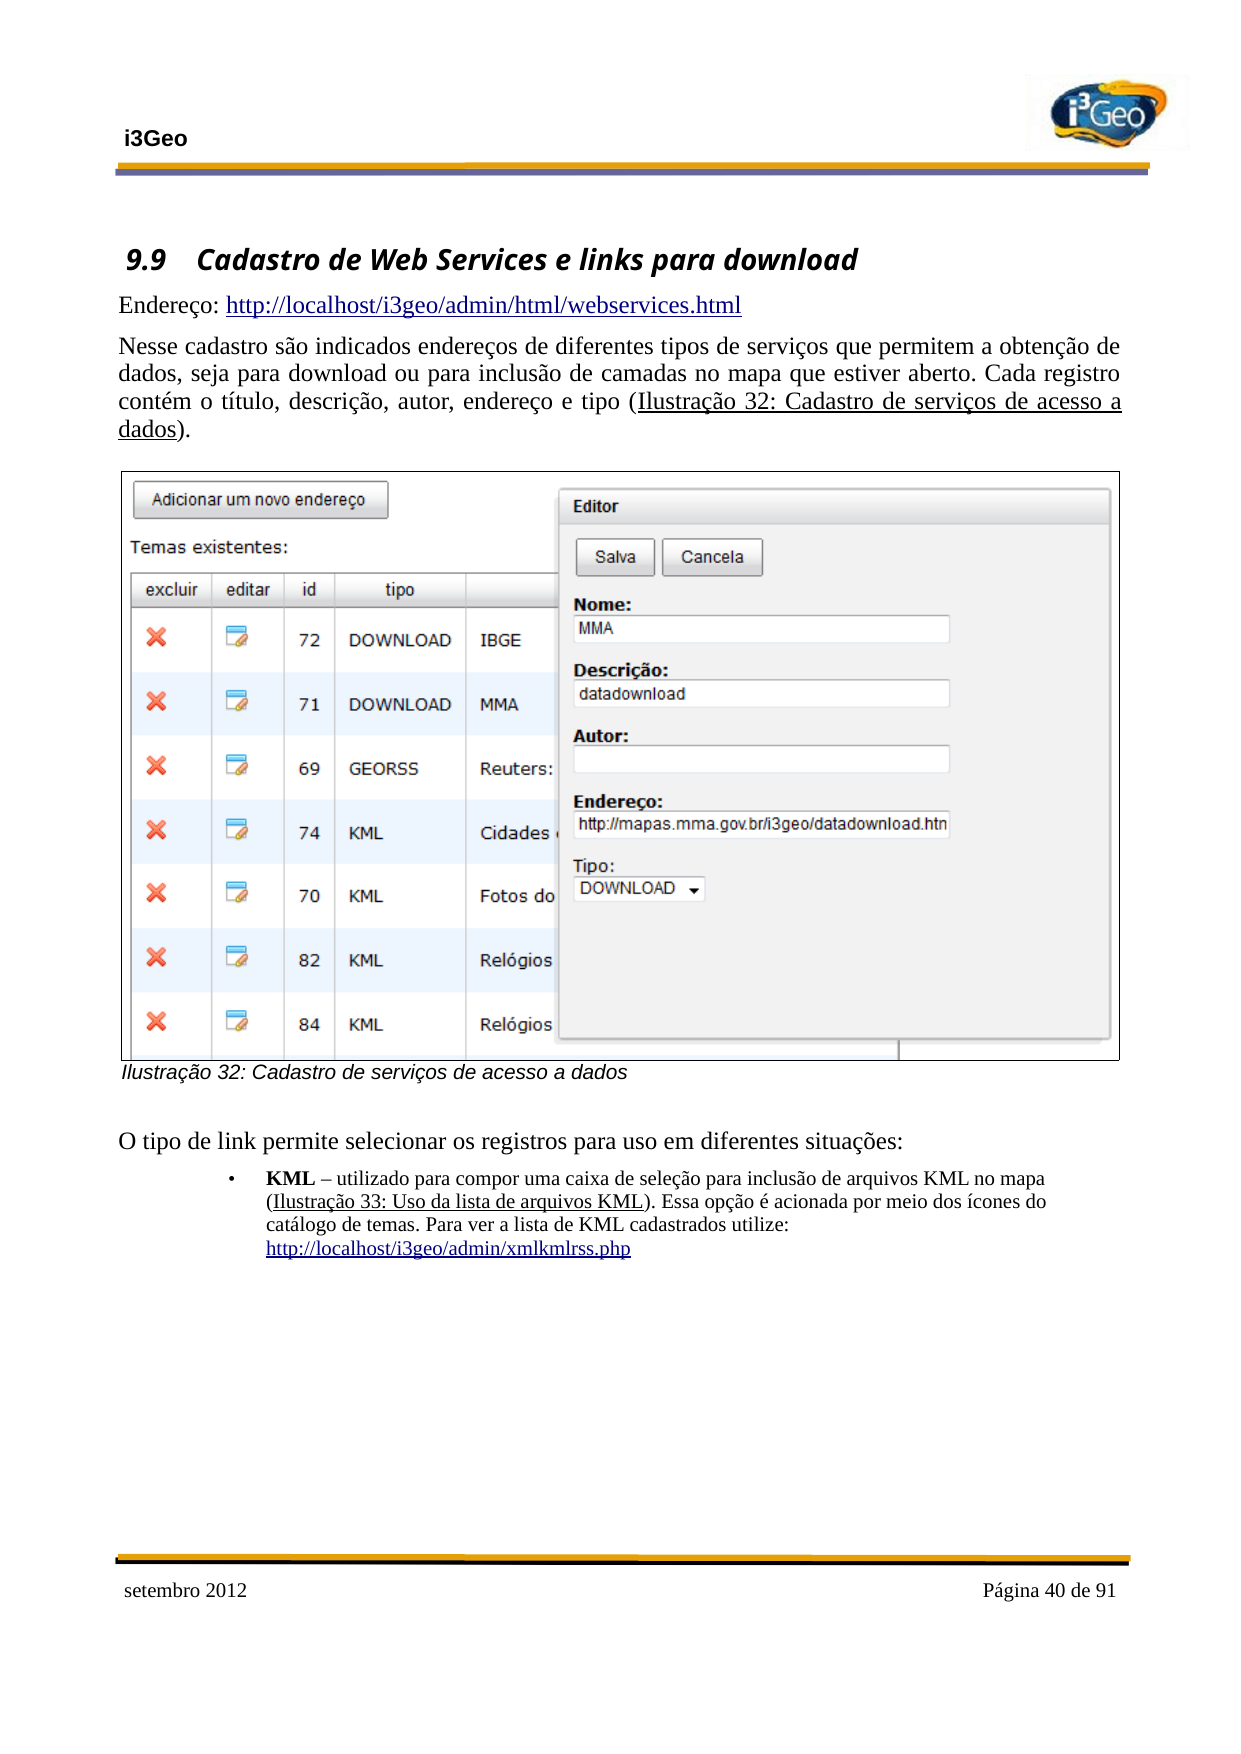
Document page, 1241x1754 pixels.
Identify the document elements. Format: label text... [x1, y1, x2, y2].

subtitle Cadastro de Web Services e links para download [118, 239, 1122, 279]
list KML – utilizado para compor uma caixa de seleção para inclusão de arquivos KML no mapa (Ilustração 33: Uso da lista de arquivos KML). Essa opção é acionada por meio dos ícones do catálogo de temas. Para ver a lista de KML cadastrados utilize: http://localhost/i3geo/admin/xmlkmlrss.php [228, 1167, 1122, 1259]
text Nesse cadastro são indicados endereços de diferentes tipos de serviços que permitem a obtenção de dados, seja para download ou para inclusão de camadas no mapa que estiver aberto. Cada registro contém o título, descrição, autor, endereço e tipo (Ilustração 32: Cadastro de serviços de acesso a dados). [118, 332, 1122, 443]
picture [1025, 74, 1191, 151]
text Endereço: http://localhost/i3geo/admin/html/webservices.html [118, 292, 1122, 319]
picture [122, 472, 1119, 1060]
text O tipo de link permite selecionar os registros para uso em diferentes situações: [118, 1127, 1122, 1154]
text Ilustração 32: Cadastro de serviços de acesso a dados [121, 1061, 1119, 1084]
